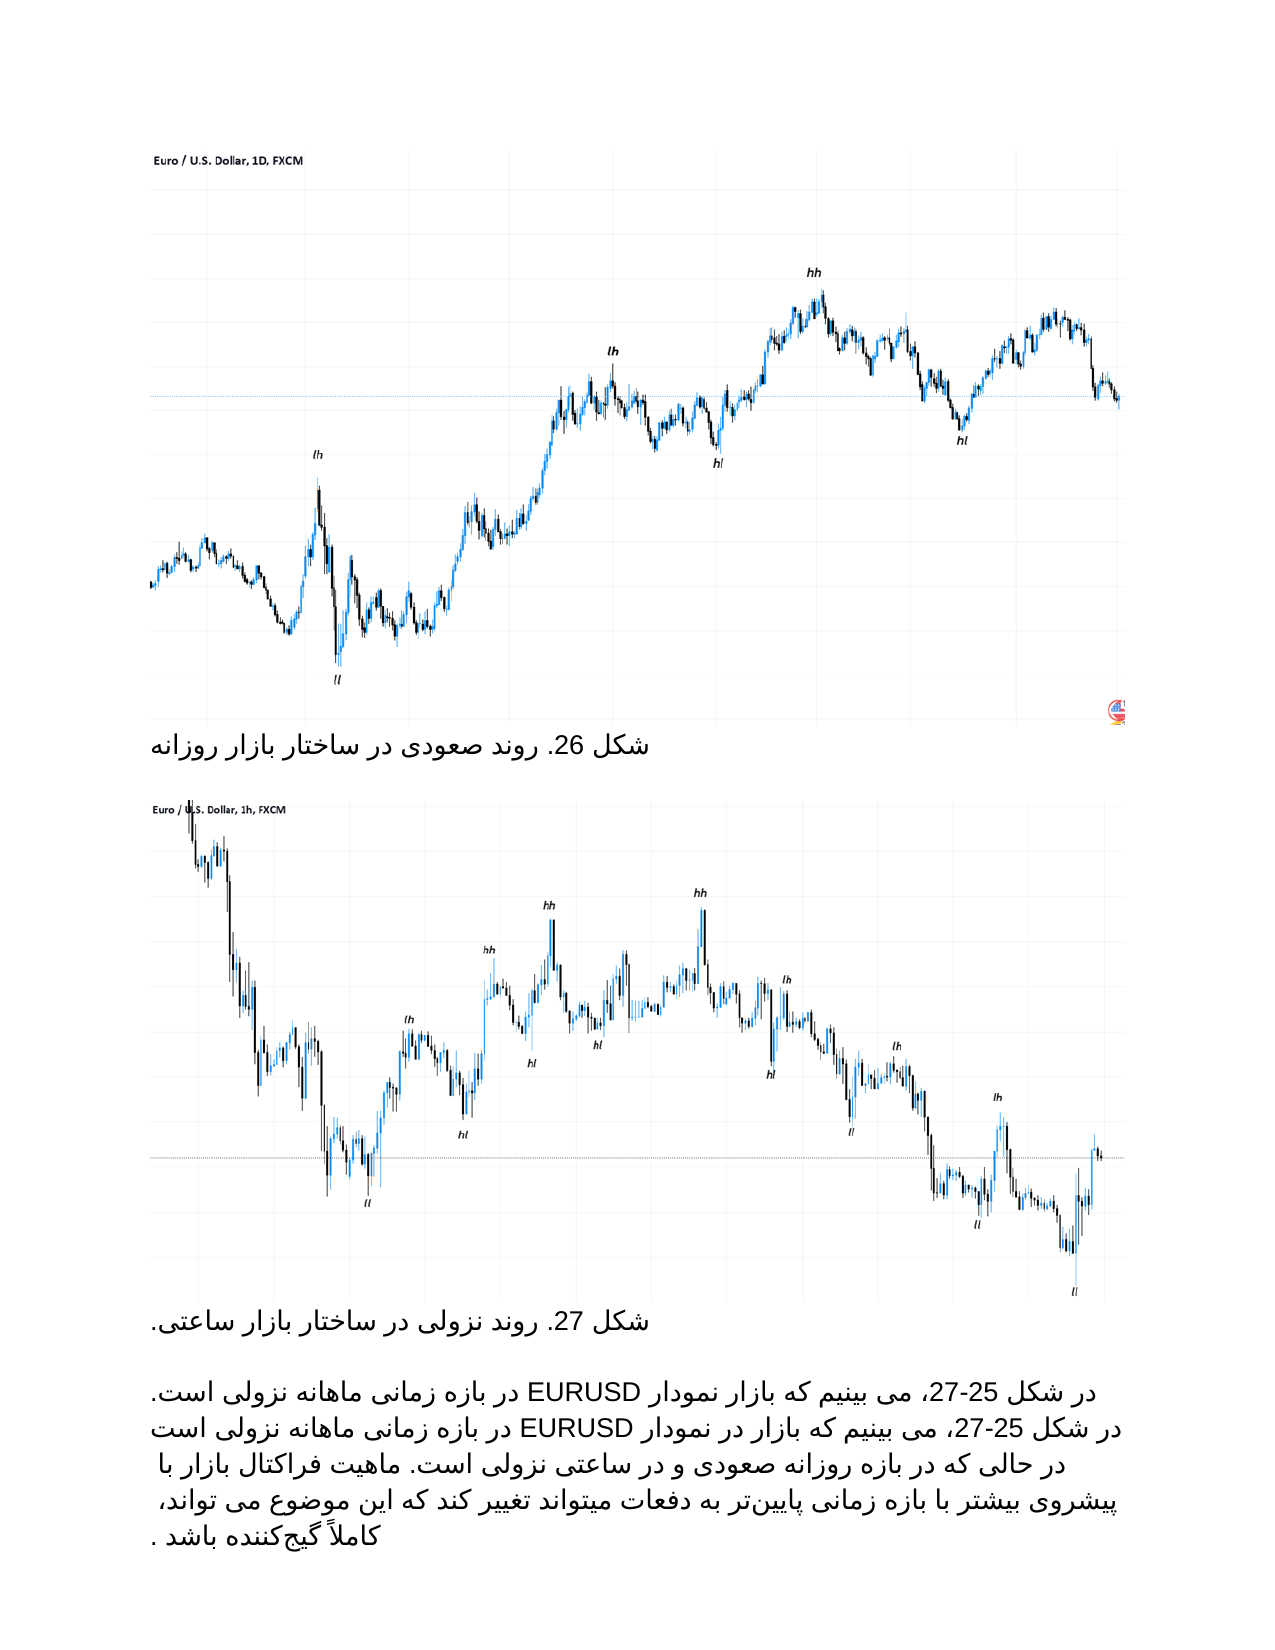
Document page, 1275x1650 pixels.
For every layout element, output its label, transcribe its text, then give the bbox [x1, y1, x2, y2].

text شکل 26. روند صعودی در ساختار بازار روزانه [150, 729, 1125, 760]
text در شکل 25-27، می بینیم که بازار نمودار EURUSD در بازه زمانی ماهانه نزولی است. [150, 1376, 1125, 1408]
text در شکل 25-27، می بینیم که بازار در نمودار EURUSD در بازه زمانی ماهانه نزولی است در حالی که در بازه روزانه صعودی و در ساعتی نزولی است. ماهیت فراکتال بازار با پیشروی بیشتر با بازه زمانی پایین‌تر به دفعات میتواند تغییر کند که این موضوع می تواند، کاملاً گیج‌کننده باشد . [150, 1412, 1125, 1551]
text شکل 27. روند نزولی در ساختار بازار ساعتی. [150, 1304, 1125, 1336]
